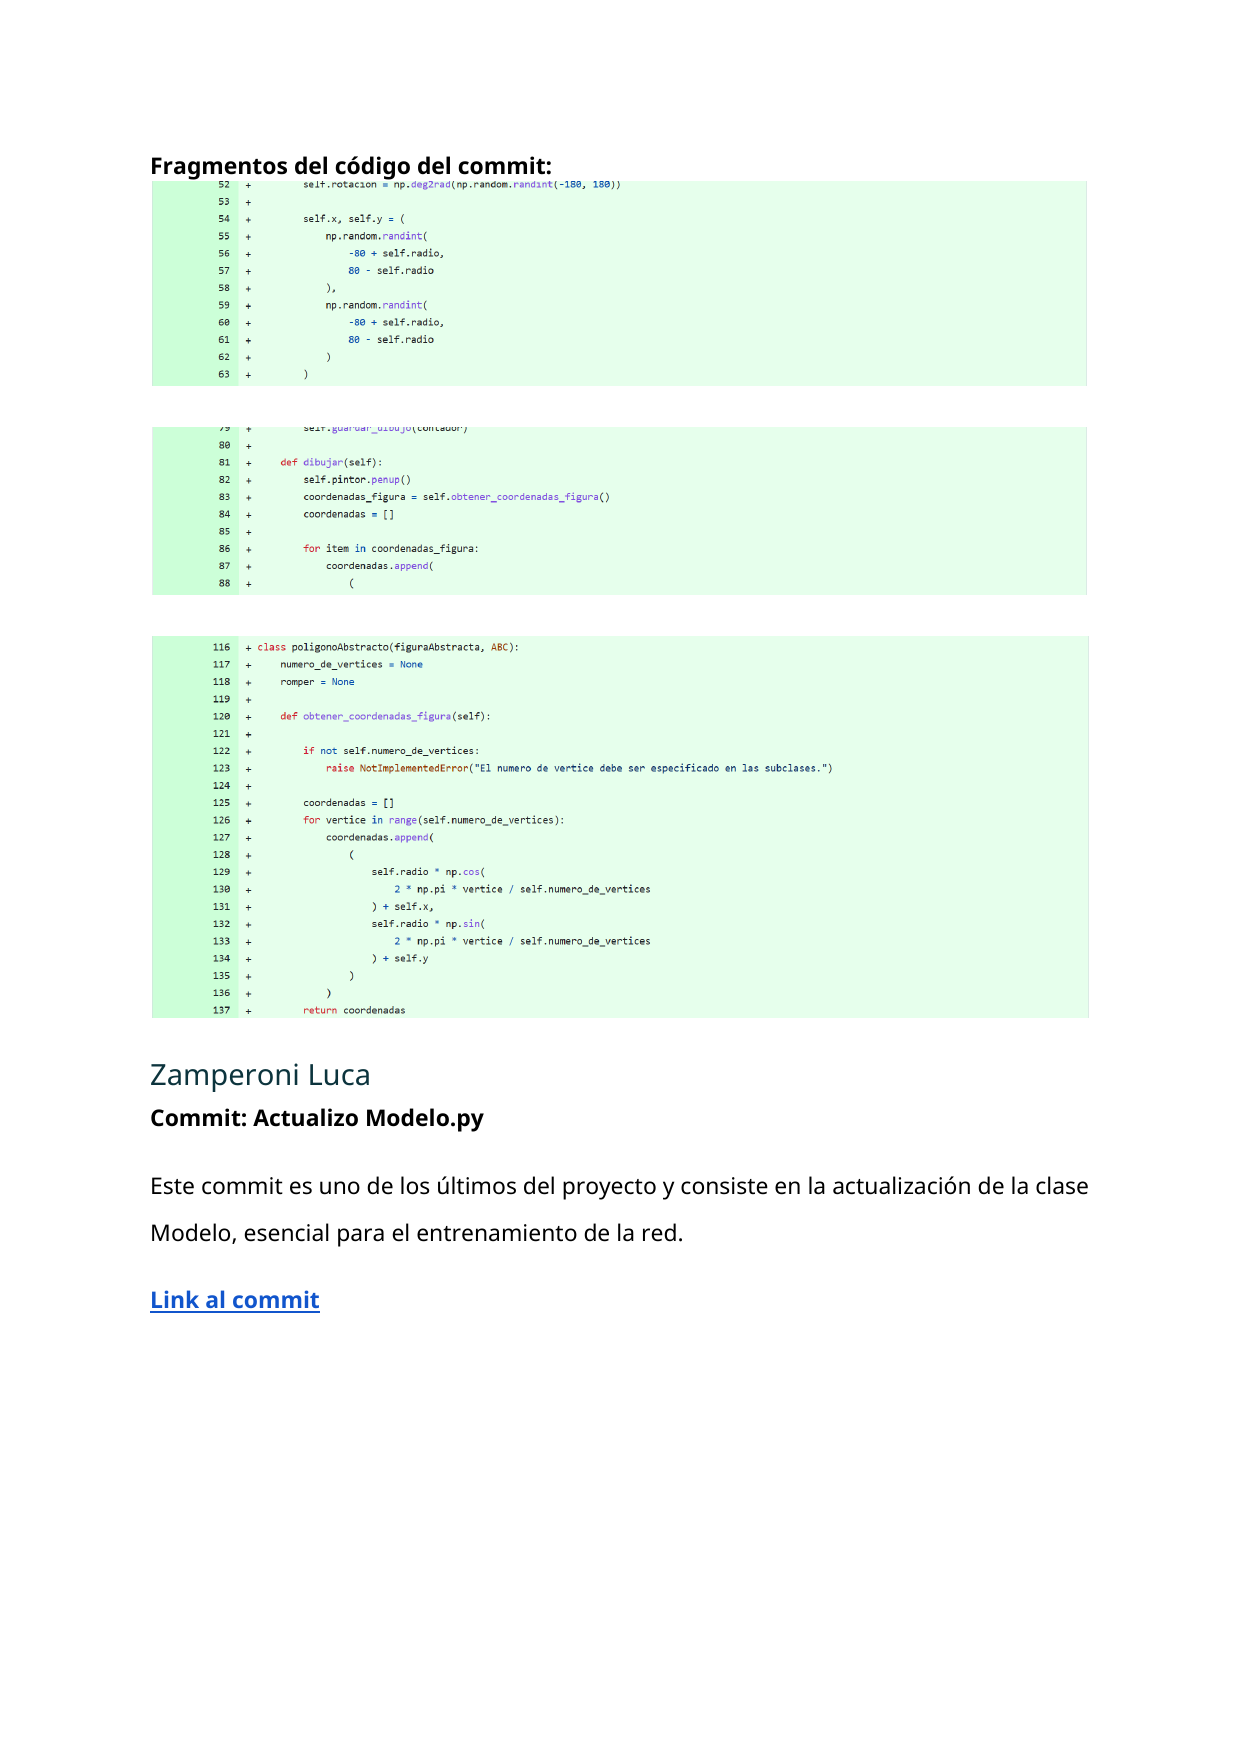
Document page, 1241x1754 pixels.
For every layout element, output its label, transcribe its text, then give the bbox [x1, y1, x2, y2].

text Commit: Actualizo Modelo.py [150, 1102, 1090, 1133]
text Este commit es uno de los últimos del proyecto y consiste en la actualización de la clase Modelo, esencial para el entrenamiento de la red. [150, 1170, 1090, 1248]
subtitle Zamperoni Luca [150, 1054, 1090, 1094]
text Link al commit [150, 1284, 1090, 1316]
picture [150, 181, 1091, 386]
picture [150, 636, 1091, 1018]
picture [150, 427, 1091, 595]
text Fragmentos del código del commit: [150, 150, 1090, 181]
